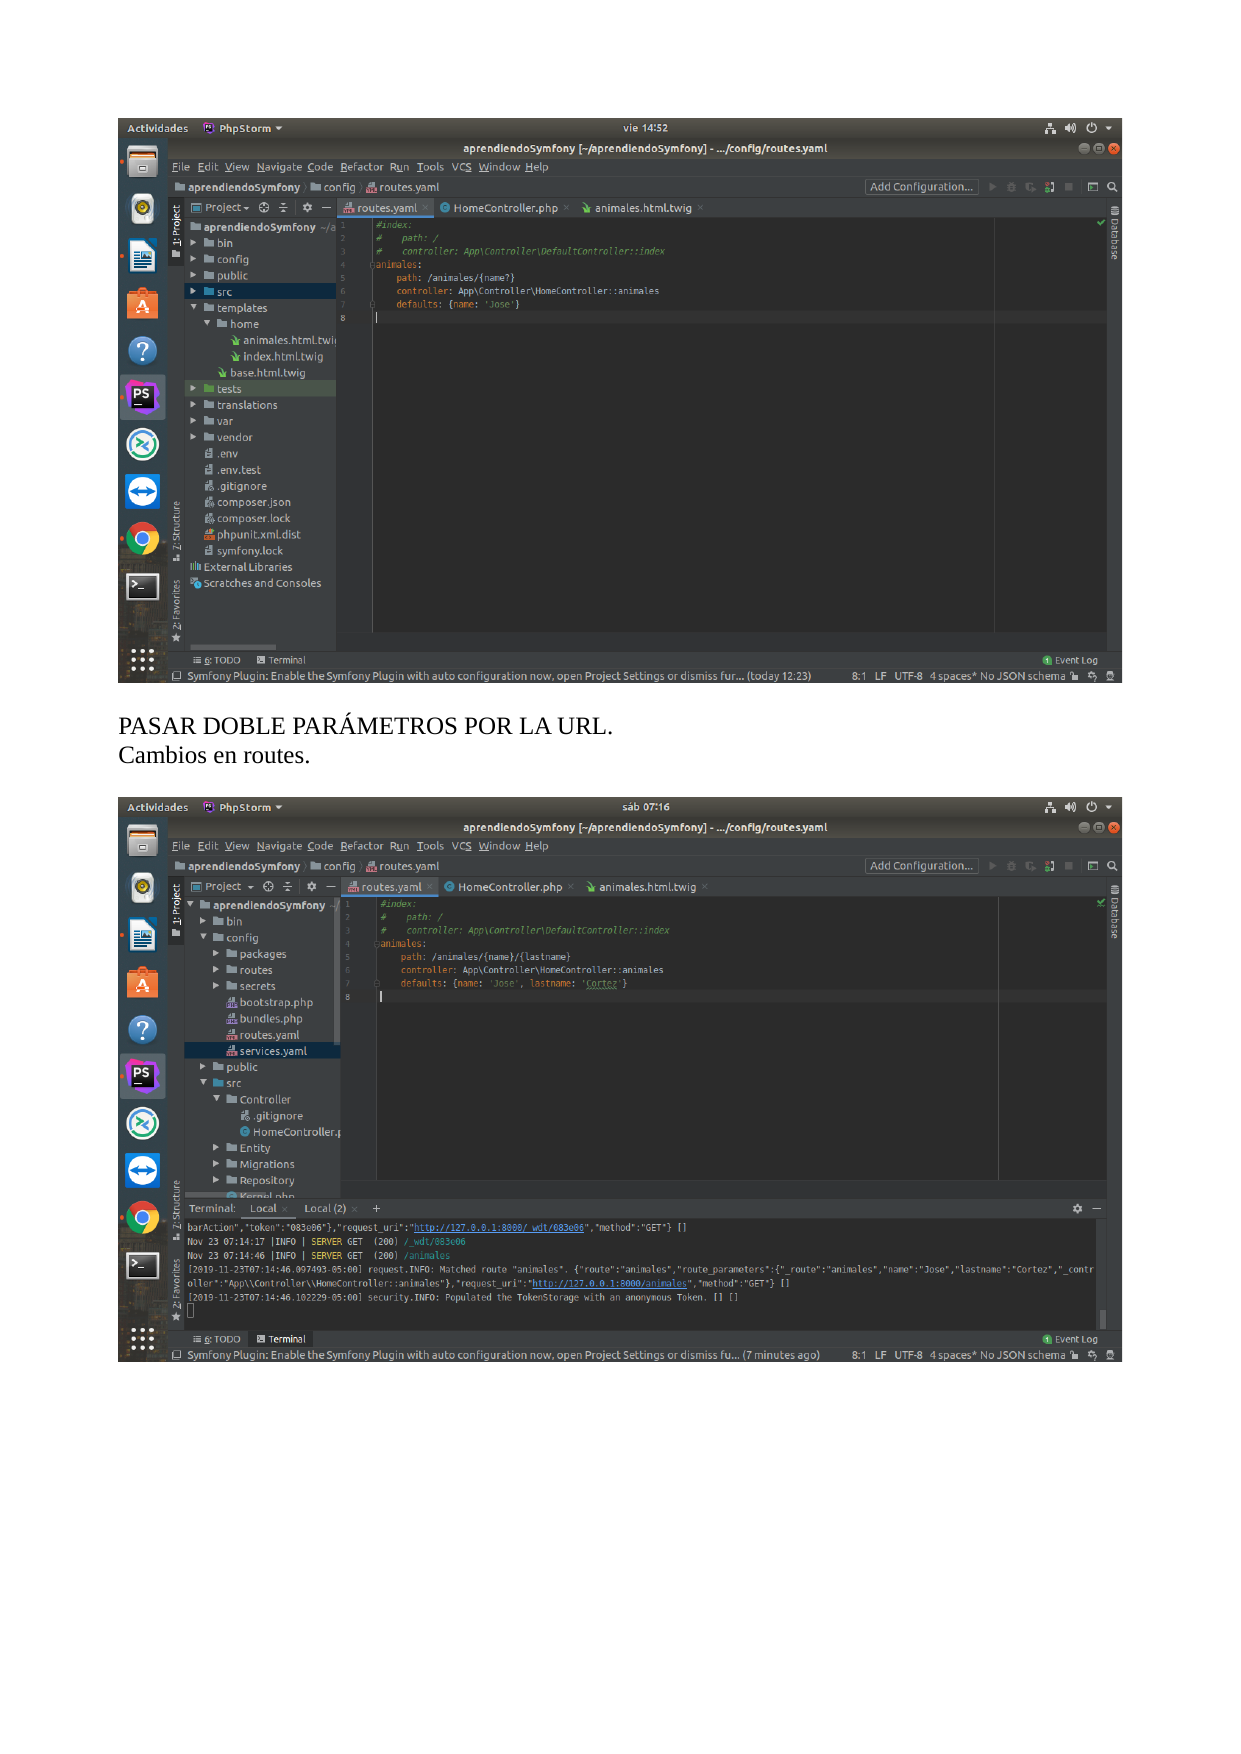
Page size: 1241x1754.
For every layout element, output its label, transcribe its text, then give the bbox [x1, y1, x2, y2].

text Cambios en routes. [118, 740, 1122, 769]
text PASAR DOBLE PARÁMETROS POR LA URL. [118, 711, 1122, 740]
